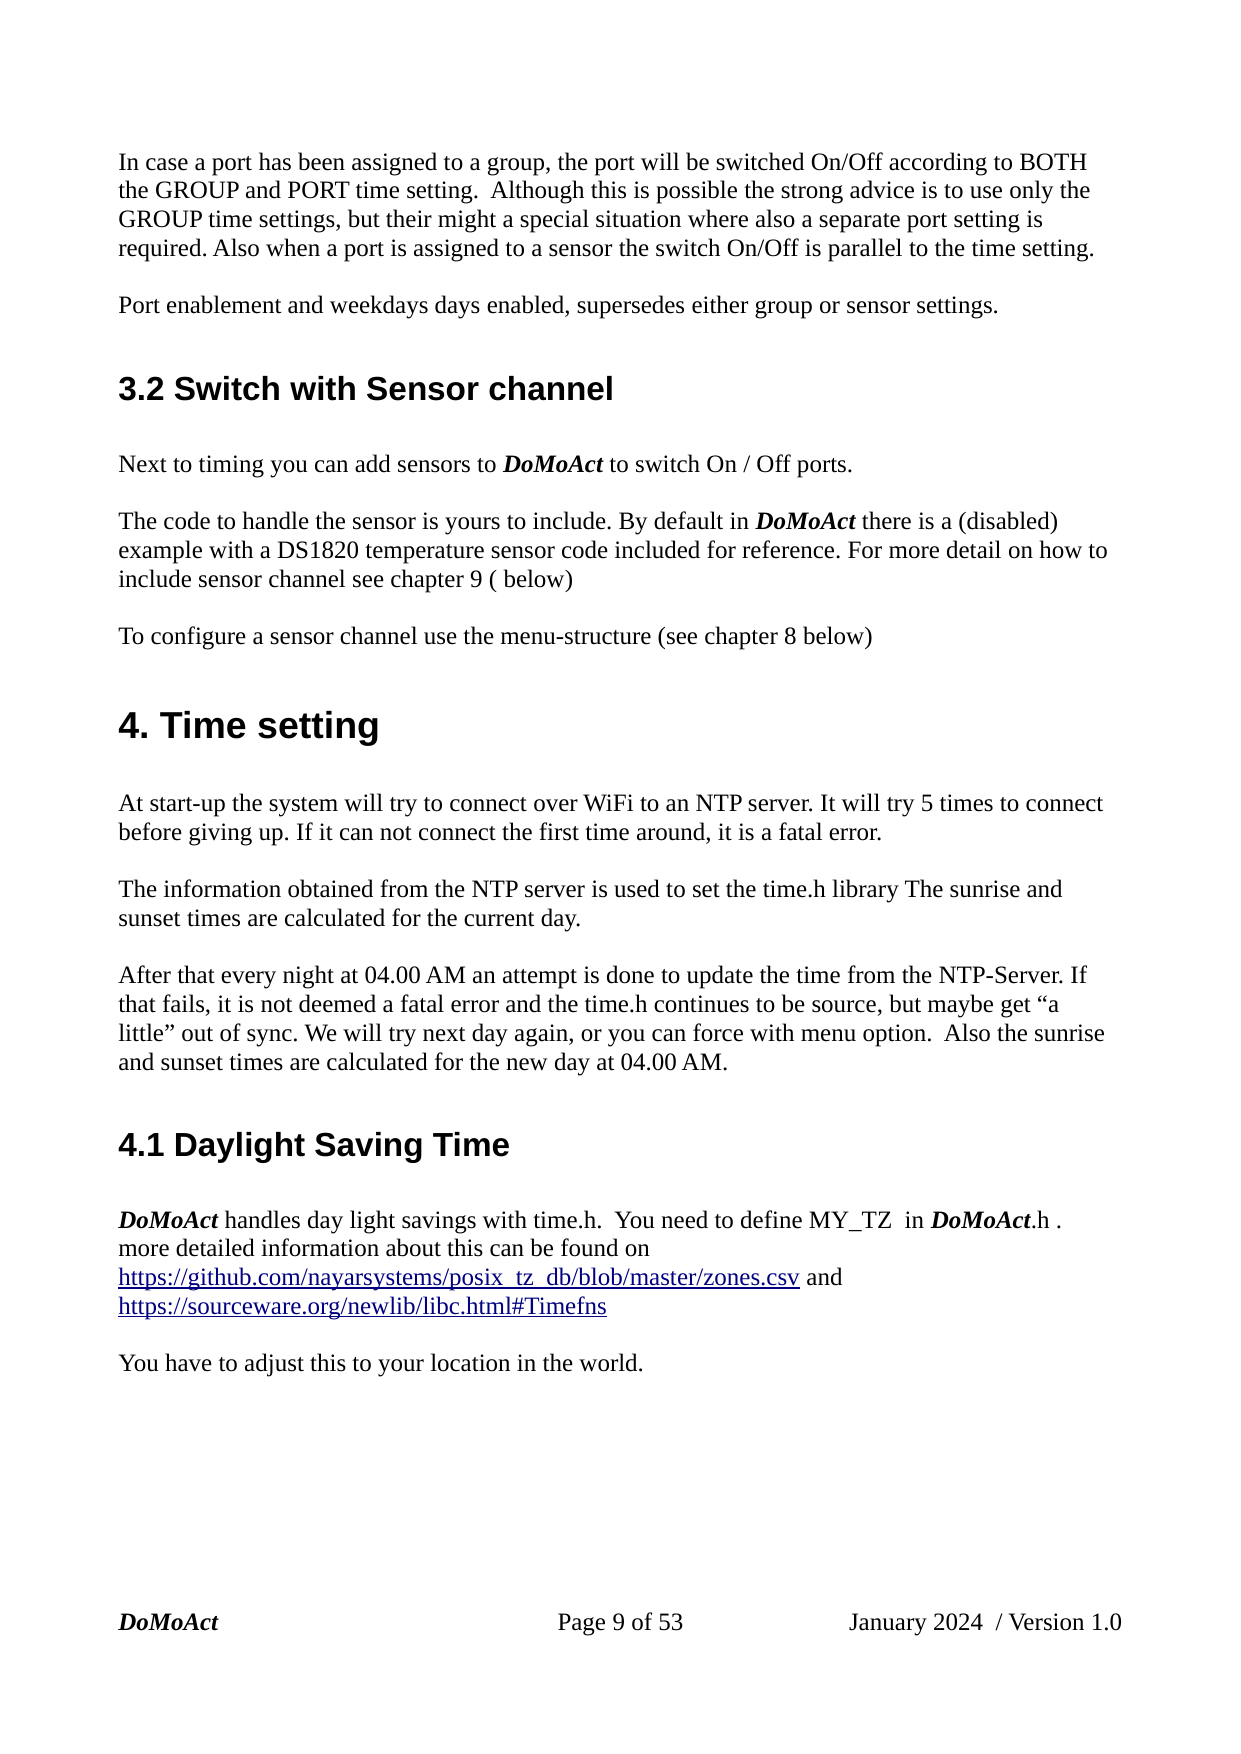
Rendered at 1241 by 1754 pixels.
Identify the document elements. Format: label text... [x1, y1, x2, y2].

text The information obtained from the NTP server is used to set the time.h library The sunrise and sunset times are calculated for the current day. [118, 874, 1122, 932]
text At start-up the system will try to connect over WiFi to an NTP server. It will try 5 times to connect before giving up. If it can not connect the first time around, it is a fatal error. [118, 788, 1122, 846]
subtitle 4. Time setting [118, 704, 1122, 747]
text To configure a sensor channel use the menu-structure (see chapter 8 below) [118, 621, 1122, 650]
text After that every night at 04.00 AM an attempt is done to update the time from the NTP-Server. If that fails, it is not deemed a fatal error and the time.h continues to be source, but maybe get “a little” out of sync. We will try next day again, or you can force with menu option. Also the sunrise and sunset times are calculated for the new day at 04.00 AM. [118, 961, 1122, 1076]
text DoMoAct handles day light savings with time.h. You need to define MY_TZ in DoMoAct.h . [118, 1205, 1122, 1233]
text You have to adjust this to your location in the world. [118, 1348, 1122, 1377]
text The code to handle the sensor is yours to include. By default in DoMoAct there is a (disabled) example with a DS1820 temperature sensor code included for reference. For more detail on how to include sensor channel see chapter 9 ( below) [118, 506, 1122, 592]
text Next to timing you can add sensors to DoMoAct to switch On / Off ports. [118, 449, 1122, 477]
subtitle 3.2 Switch with Sensor channel [118, 369, 1122, 407]
text more detailed information about this can be found on https://github.com/nayarsystems/posix_tz_db/blob/master/zones.csv and https://sourceware.org/newlib/libc.html#Timefns [118, 1233, 1122, 1320]
subtitle 4.1 Daylight Saving Time [118, 1125, 1122, 1163]
text Port enablement and weekdays days enabled, supersedes either group or sensor settings. [118, 291, 1122, 319]
text In case a port has been assigned to a group, the port will be switched On/Off according to BOTH the GROUP and PORT time setting. Although this is possible the strong advice is to use only the GROUP time settings, but their might a special situation where also a separate port setting is required. Also when a port is assigned to a sensor the switch On/Off is parallel to the time setting. [118, 147, 1122, 262]
